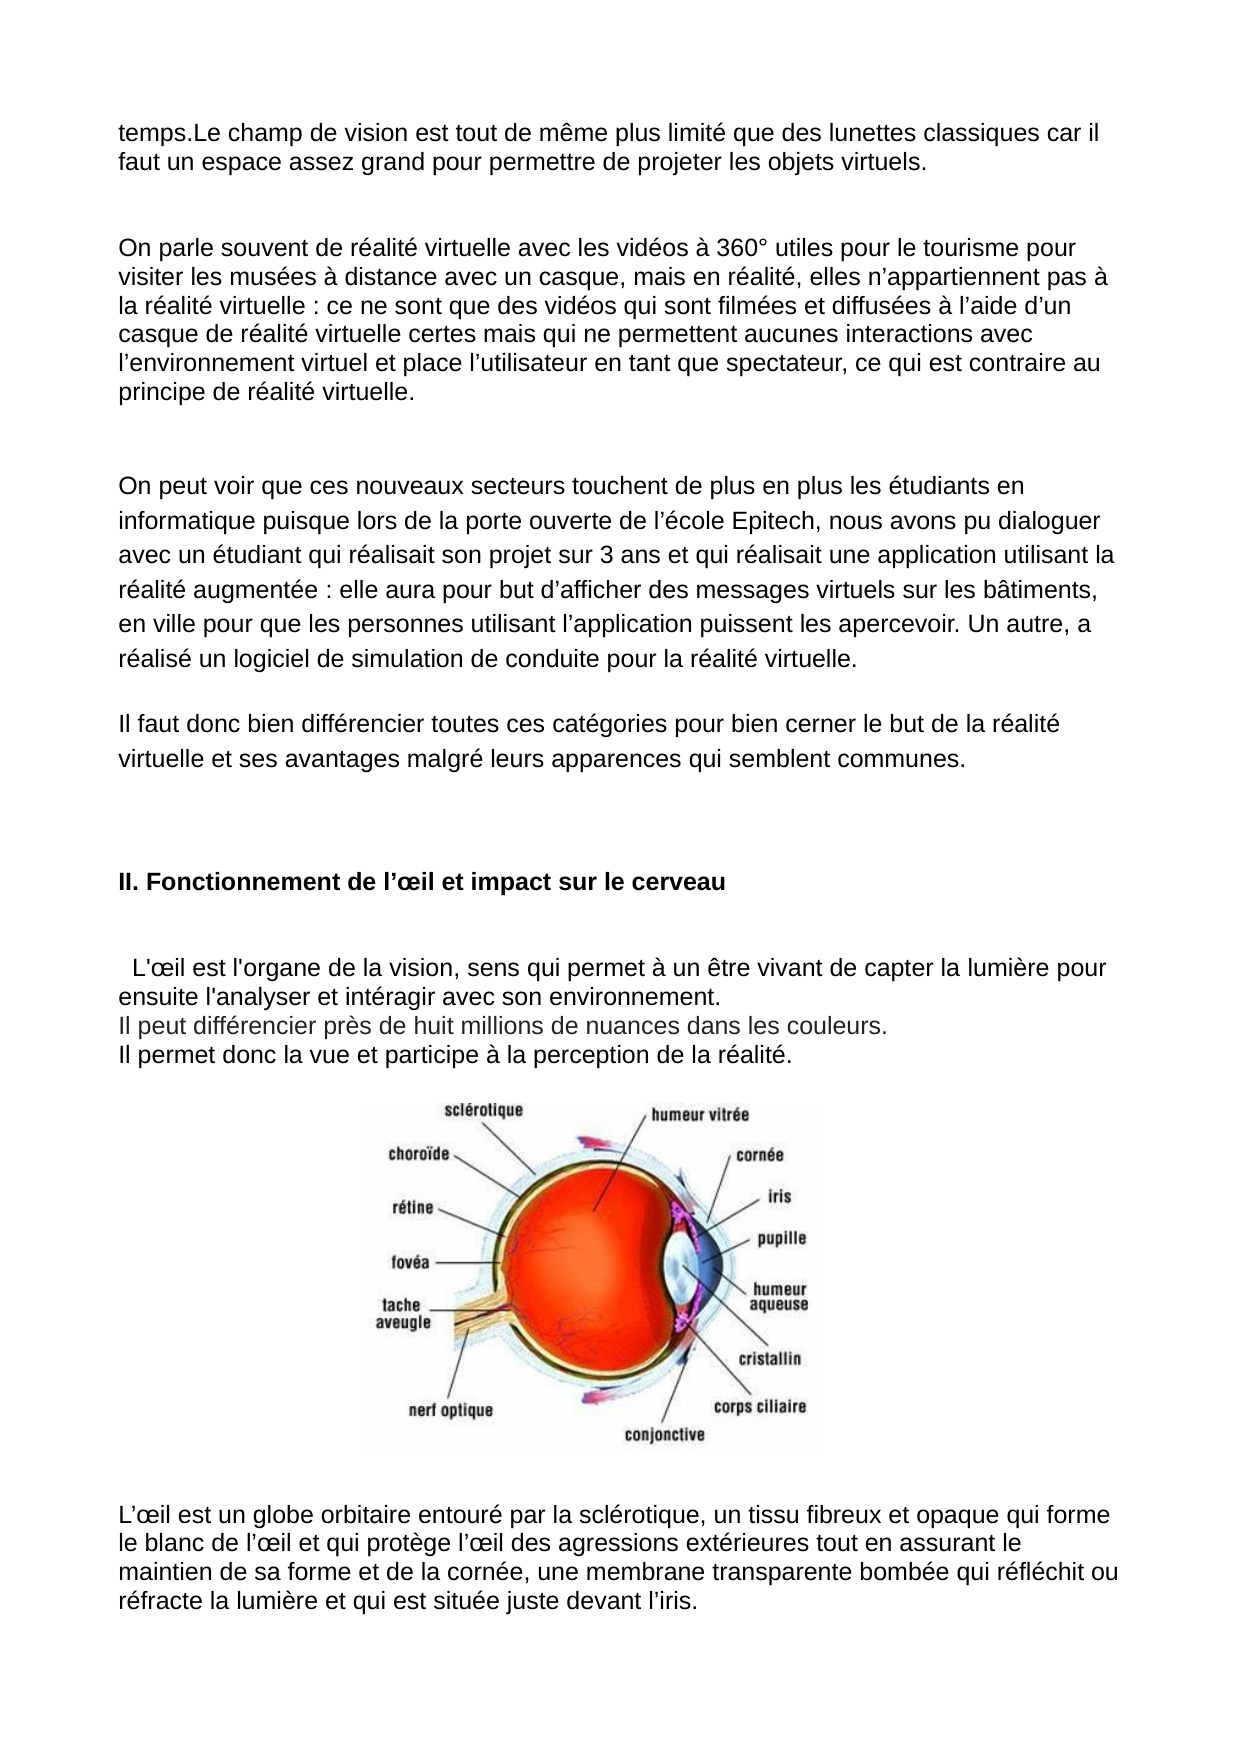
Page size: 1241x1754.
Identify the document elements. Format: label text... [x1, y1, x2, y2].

text temps.Le champ de vision est tout de même plus limité que des lunettes classiques car il faut un espace assez grand pour permettre de projeter les objets virtuels. [118, 118, 1122, 176]
text Il peut différencier près de huit millions de nuances dans les couleurs. [118, 1011, 1122, 1040]
text II. Fonctionnement de l’œil et impact sur le cerveau [118, 867, 1122, 896]
picture [358, 1103, 819, 1454]
text On peut voir que ces nouveaux secteurs touchent de plus en plus les étudiants en informatique puisque lors de la porte ouverte de l’école Epitech, nous avons pu dialoguer avec un étudiant qui réalisait son projet sur 3 ans et qui réalisait une application utilisant la réalité augmentée : elle aura pour but d’afficher des messages virtuels sur les bâtiments, en ville pour que les personnes utilisant l’application puissent les apercevoir. Un autre, a réalisé un logiciel de simulation de conduite pour la réalité virtuelle. [118, 471, 1122, 672]
text L'œil est l'organe de la vision, sens qui permet à un être vivant de capter la lumière pour ensuite l'analyser et intéragir avec son environnement. [118, 953, 1122, 1011]
text Il permet donc la vue et participe à la perception de la réalité. [118, 1040, 1122, 1068]
text L’œil est un globe orbitaire entouré par la sclérotique, un tissu fibreux et opaque qui forme le blanc de l’œil et qui protège l’œil des agressions extérieures tout en assurant le maintien de sa forme et de la cornée, une membrane transparente bombée qui réfléchit ou réfracte la lumière et qui est située juste devant l’iris. [118, 1500, 1122, 1615]
text On parle souvent de réalité virtuelle avec les vidéos à 360° utiles pour le tourisme pour visiter les musées à distance avec un casque, mais en réalité, elles n’appartiennent pas à la réalité virtuelle : ce ne sont que des vidéos qui sont filmées et diffusées à l’aide d’un casque de réalité virtuelle certes mais qui ne permettent aucunes interactions avec l’environnement virtuel et place l’utilisateur en tant que spectateur, ce qui est contraire au principe de réalité virtuelle. [118, 233, 1122, 406]
text Il faut donc bien différencier toutes ces catégories pour bien cerner le but de la réalité virtuelle et ses avantages malgré leurs apparences qui semblent communes. [118, 709, 1122, 773]
